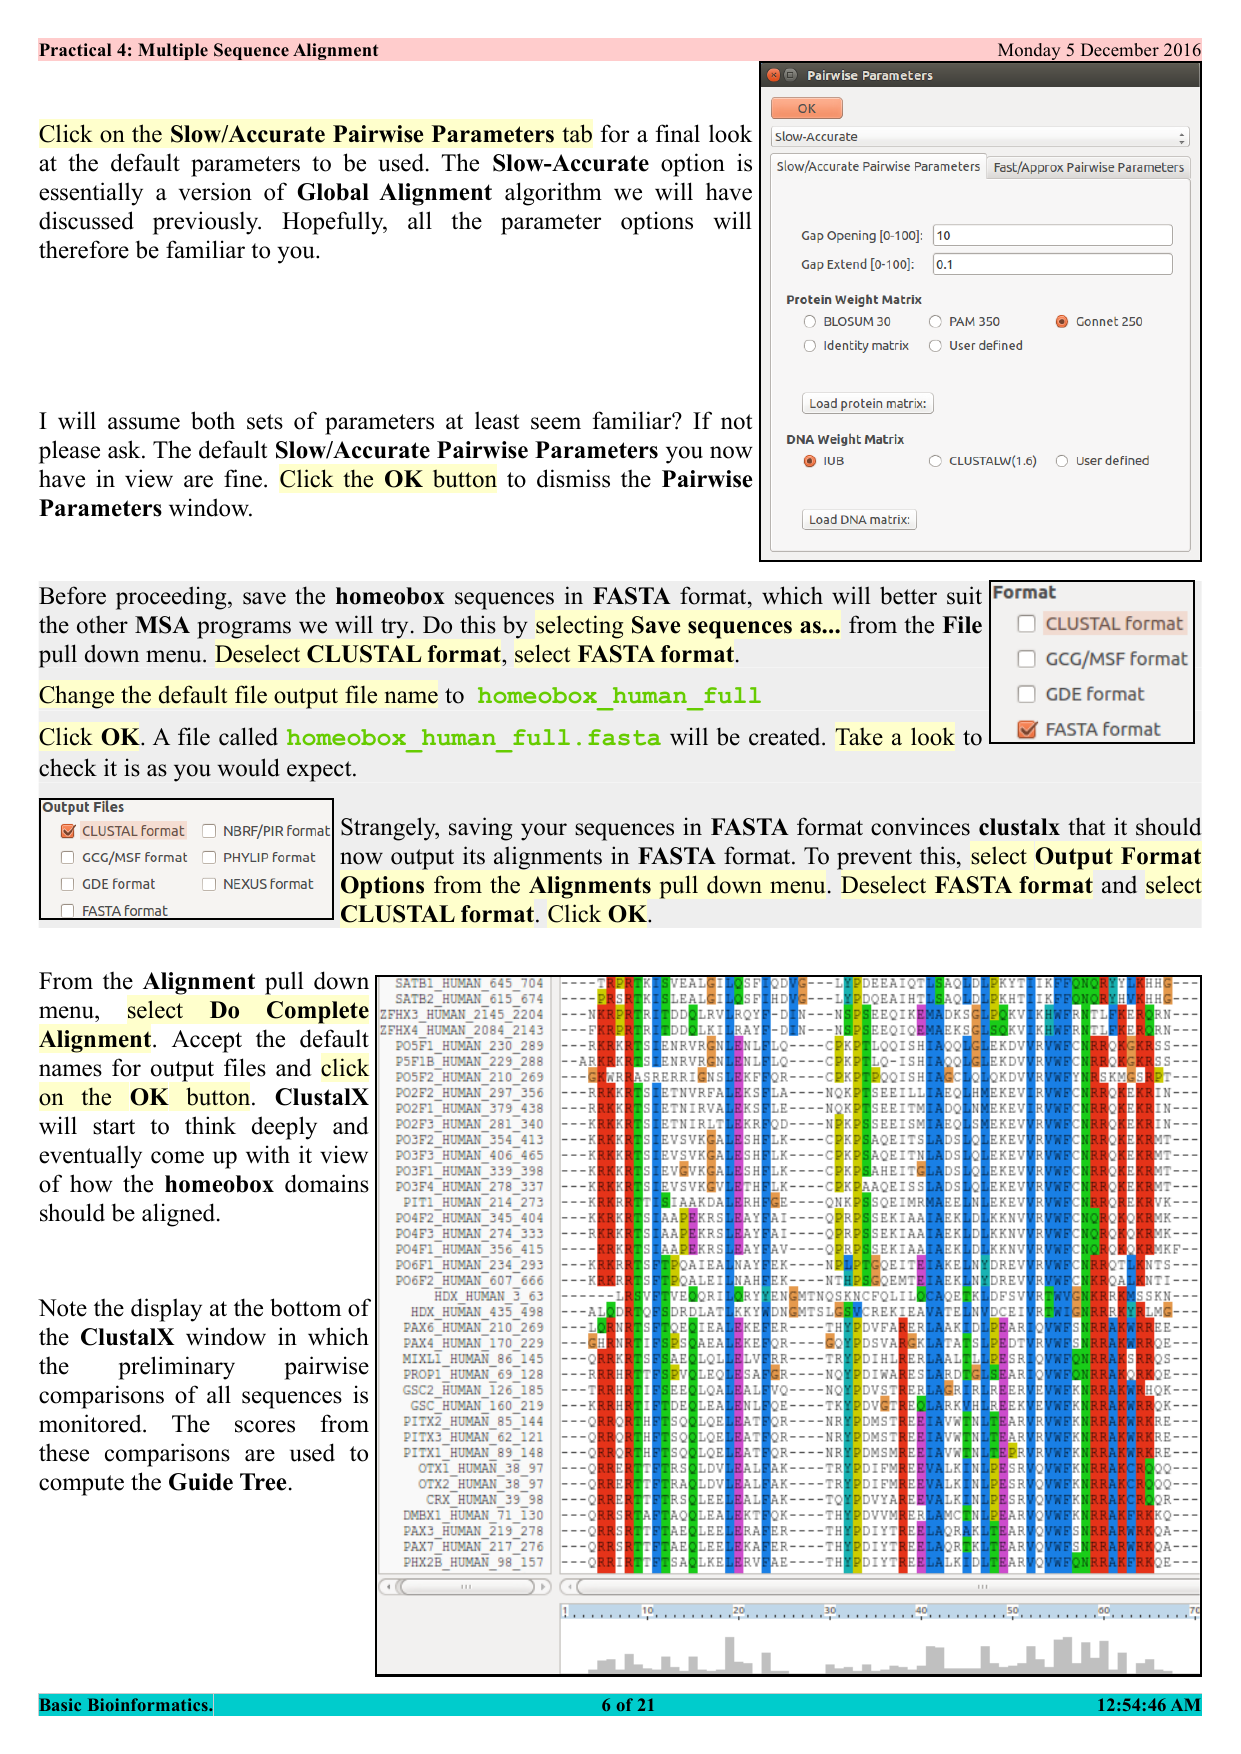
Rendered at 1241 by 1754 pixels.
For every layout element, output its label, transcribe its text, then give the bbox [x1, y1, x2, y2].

picture [377, 977, 1200, 1674]
text Click OK. A file called homeobox_human_full.fasta will be created. Take a look to check it is as you would expect. [38, 722, 1202, 782]
picture [761, 63, 1200, 560]
picture [991, 582, 1193, 742]
text Note the display at the bottom of the ClustalX window in which the preliminary pairwise comparisons of all sequences is monitored. The scores from these comparisons are used to compute the Guide Tree. [38, 1292, 375, 1496]
text From the Alignment pull down menu, select Do Complete Alignment. Accept the default names for output files and click on the OK button. ClustalX will start to think deeply and eventually come up with it view of how the homeobox domains should be aligned. [38, 966, 1202, 1227]
text Before proceeding, save the homeobox sequences in FASTA format, which will better suit the other MSA programs we will try. Do this by selecting Save sequences as... from the File pull down menu. Deselect CLUSTAL format, select FASTA format. [38, 581, 989, 668]
picture [41, 800, 332, 918]
text Change the default file output file name to homeobox_human_full [38, 679, 989, 711]
text Click on the Slow/Accurate Pairwise Parameters tab for a final look at the default parameters to be used. The Slow-Accurate option is essentially a version of Global Alignment algorithm we will have discussed previously. Hopefully, all the parameter options will therefore be familiar to you. [38, 119, 759, 264]
text Strangely, saving your sequences in FASTA format convinces clustalx that it should now output its alignments in FASTA format. To prevent this, select Output Format Options from the Alignments pull down menu. Deselect FASTA format and select CLUSTAL format. Click OK. [38, 799, 1202, 928]
text I will assume both sets of parameters at least seem familiar? If not please ask. The default Slow/Accurate Pairwise Parameters you now have in view are fine. Click the OK button to dismiss the Pairwise Parameters window. [38, 406, 759, 522]
